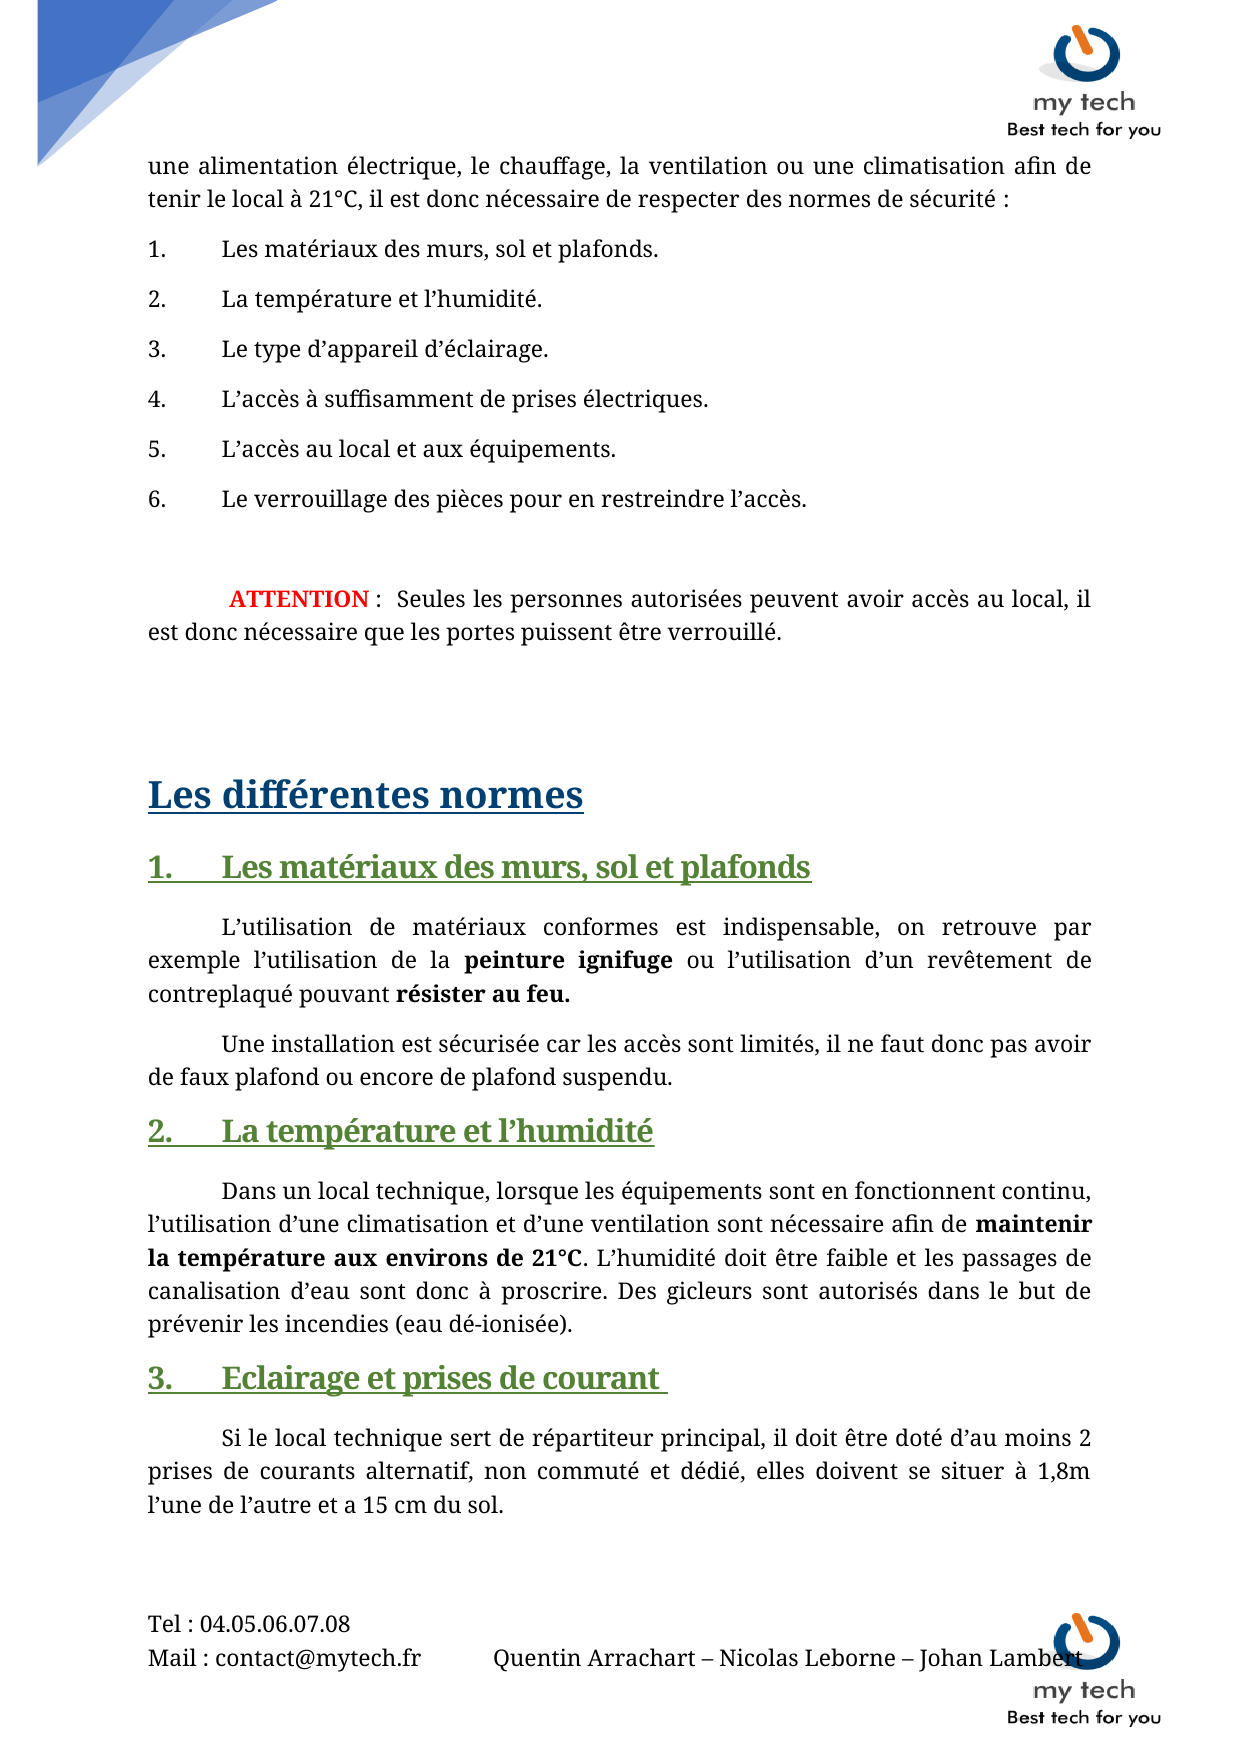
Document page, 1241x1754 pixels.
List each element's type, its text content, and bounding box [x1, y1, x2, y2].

text Dans un local technique, lorsque les équipements sont en fonctionnent continu, l’utilisation d’une climatisation et d’une ventilation sont nécessaire afin de maintenir la température aux environs de 21°C. L’humidité doit être faible et les passages de canalisation d’eau sont donc à proscrire. Des gicleurs sont autorisés dans le but de prévenir les incendies (eau dé-ionisée). [148, 1173, 1093, 1339]
text 2. La température et l’humidité [148, 1109, 1093, 1151]
text 1. Les matériaux des murs, sol et plafonds [148, 845, 1093, 888]
text L’utilisation de matériaux conformes est indispensable, on retrouve par exemple l’utilisation de la peinture ignifuge ou l’utilisation d’un revêtement de contreplaqué pouvant résister au feu. [148, 909, 1093, 1009]
text Si le local technique sert de répartiteur principal, il doit être doté d’au moins 2 prises de courants alternatif, non commuté et dédié, elles doivent se situer à 1,8m l’une de l’autre et a 15 cm du sol. [148, 1420, 1093, 1520]
text 6. Le verrouillage des pièces pour en restreindre l’accès. [148, 481, 1093, 514]
text 2. La température et l’humidité. [148, 281, 1093, 314]
subtitle Les différentes normes [148, 768, 1093, 819]
text 1. Les matériaux des murs, sol et plafonds. [148, 231, 1093, 264]
text 3. Le type d’appareil d’éclairage. [148, 331, 1093, 364]
text une alimentation électrique, le chauffage, la ventilation ou une climatisation afin de tenir le local à 21°C, il est donc nécessaire de respecter des normes de sécurité : [148, 148, 1093, 214]
text 3. Eclairage et prises de courant [148, 1356, 1093, 1399]
text ATTENTION : Seules les personnes autorisées peuvent avoir accès au local, il est donc nécessaire que les portes puissent être verrouillé. [148, 581, 1093, 648]
text 5. L’accès au local et aux équipements. [148, 431, 1093, 464]
text Une installation est sécurisée car les accès sont limités, il ne faut donc pas avoir de faux plafond ou encore de plafond suspendu. [148, 1026, 1093, 1092]
text 4. L’accès à suffisamment de prises électriques. [148, 381, 1093, 414]
